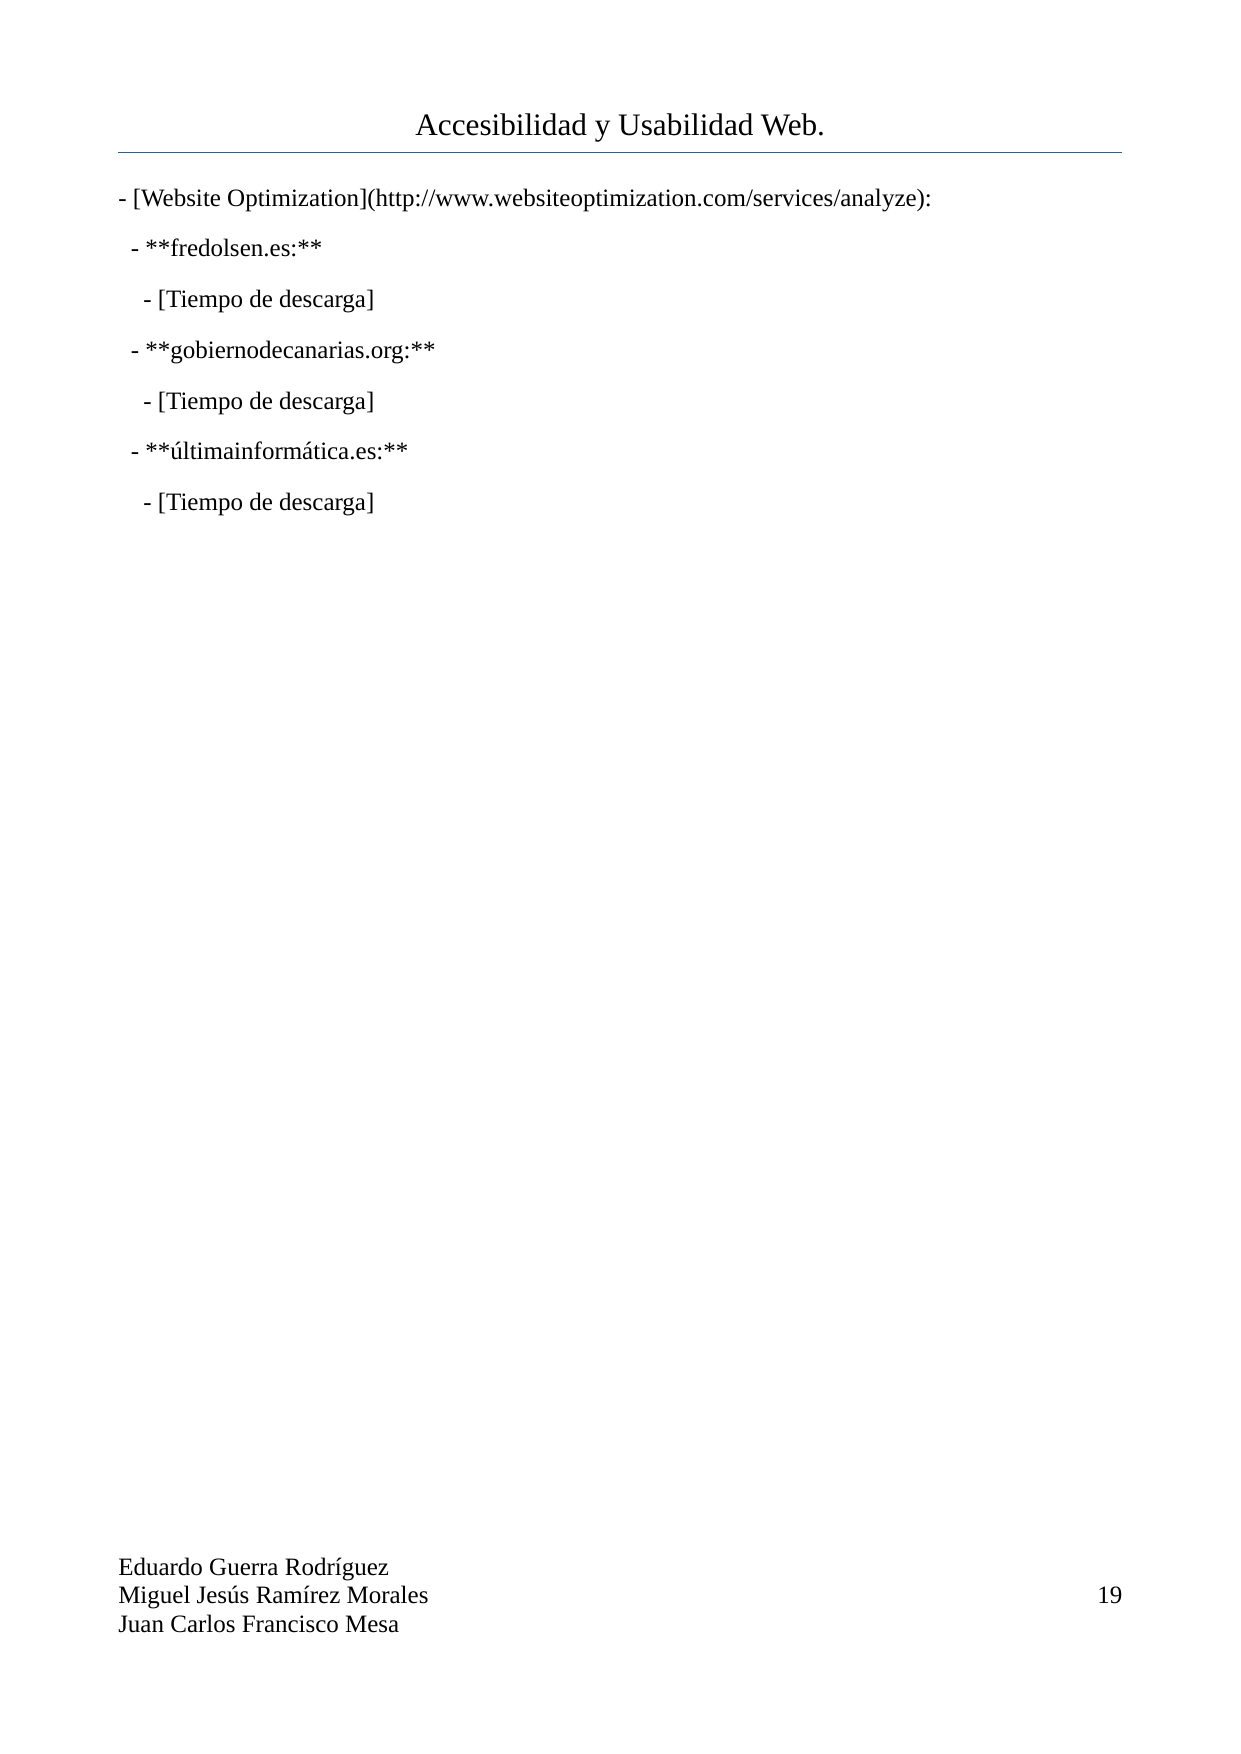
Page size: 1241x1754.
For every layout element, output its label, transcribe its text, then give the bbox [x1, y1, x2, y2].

text - [Tiempo de descarga] [118, 487, 1122, 516]
text - [Tiempo de descarga] [118, 284, 1122, 313]
text - **fredolsen.es:** [118, 233, 1122, 262]
text - **gobiernodecanarias.org:** [118, 335, 1122, 364]
text - [Website Optimization](http://www.websiteoptimization.com/services/analyze): [118, 183, 1122, 212]
text - **últimainformática.es:** [118, 436, 1122, 465]
text - [Tiempo de descarga] [118, 386, 1122, 414]
